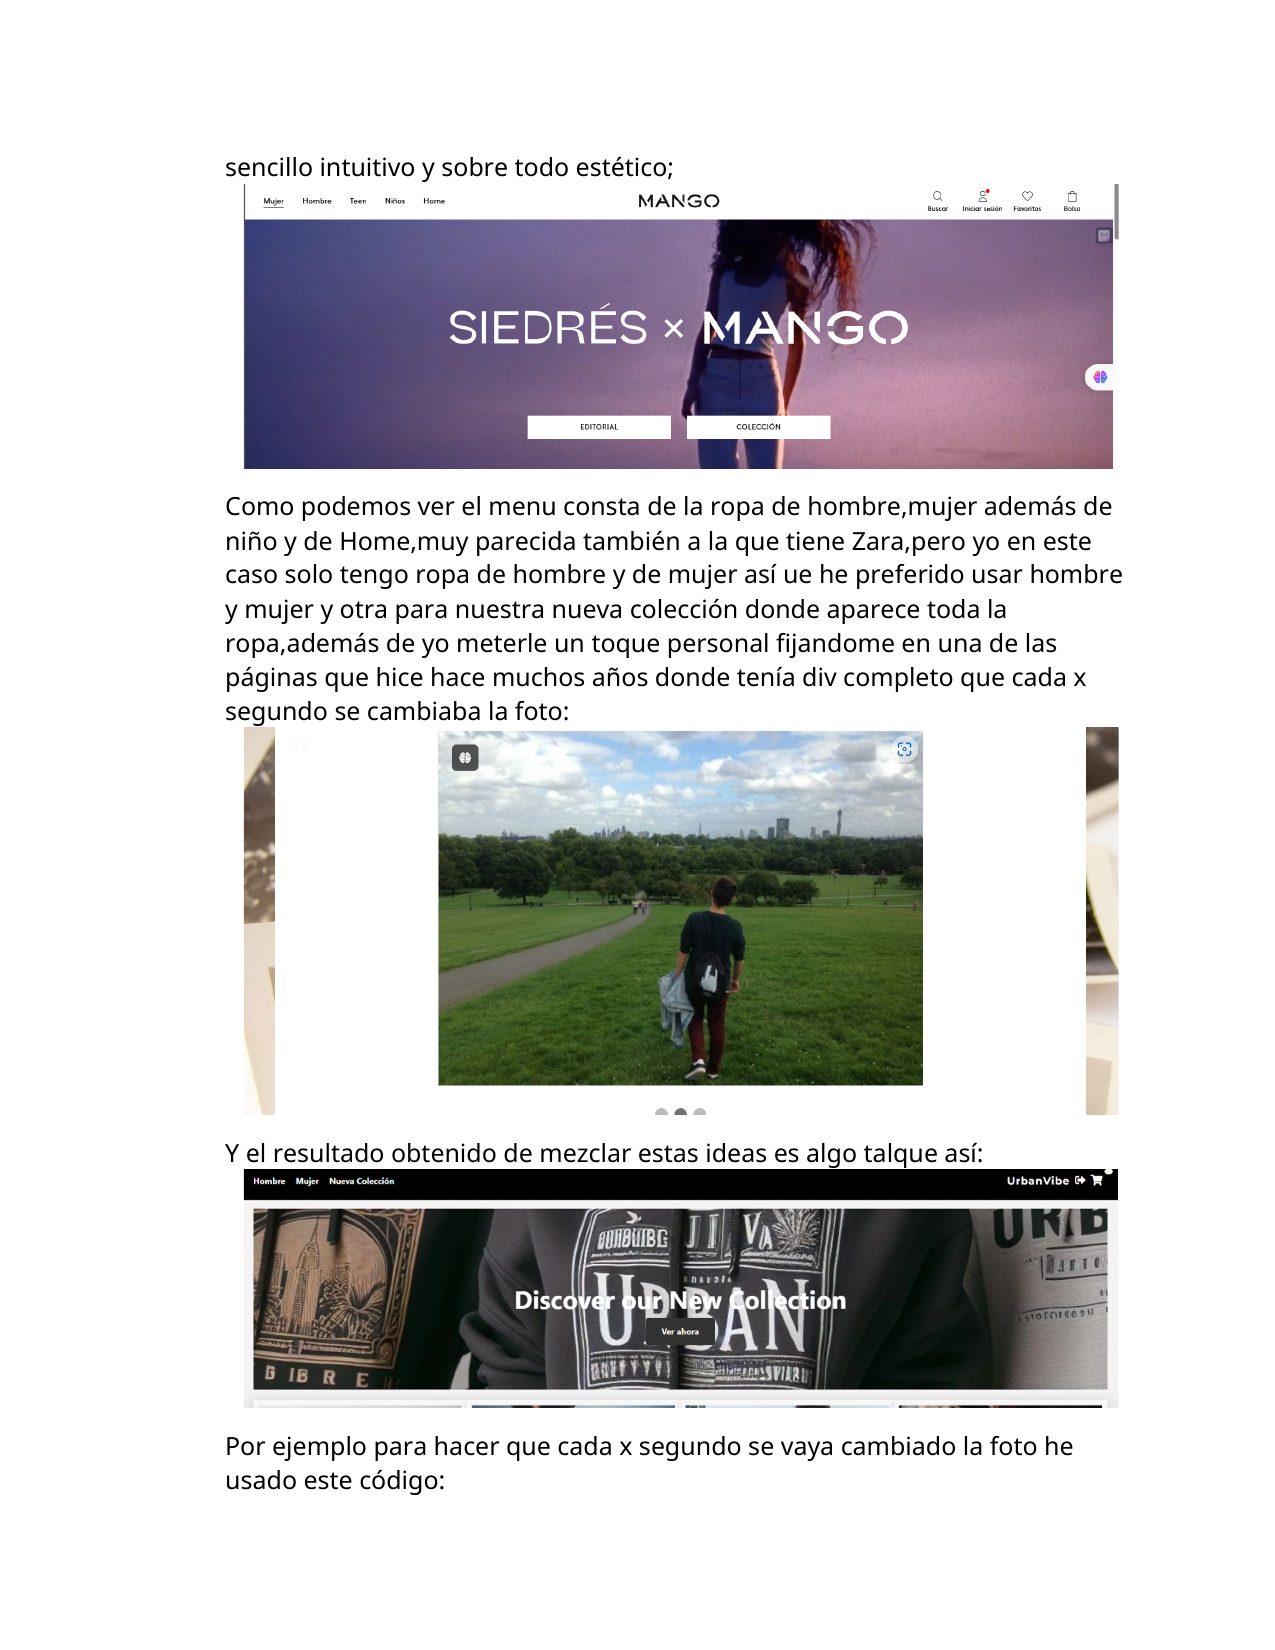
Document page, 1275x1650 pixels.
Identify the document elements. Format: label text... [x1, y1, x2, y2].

picture [243, 1169, 1119, 1408]
picture [243, 727, 1119, 1115]
list Y el resultado obtenido de mezclar estas ideas es algo talque así: [187, 1135, 1125, 1408]
list Como podemos ver el menu consta de la ropa de hombre,mujer además de niño y de Home,muy parecida también a la que tiene Zara,pero yo en este caso solo tengo ropa de hombre y de mujer así ue he preferido usar hombre y mujer y otra para nuestra nueva colección donde aparece toda la ropa,además de yo meterle un toque personal fijandome en una de las páginas que hice hace muchos años donde tenía div completo que cada x segundo se cambiaba la foto: [187, 489, 1125, 1114]
list sencillo intuitivo y sobre todo estético; [187, 150, 1125, 468]
picture [243, 184, 1119, 469]
list Por ejemplo para hacer que cada x segundo se vaya cambiado la foto he usado este código: [187, 1429, 1125, 1497]
